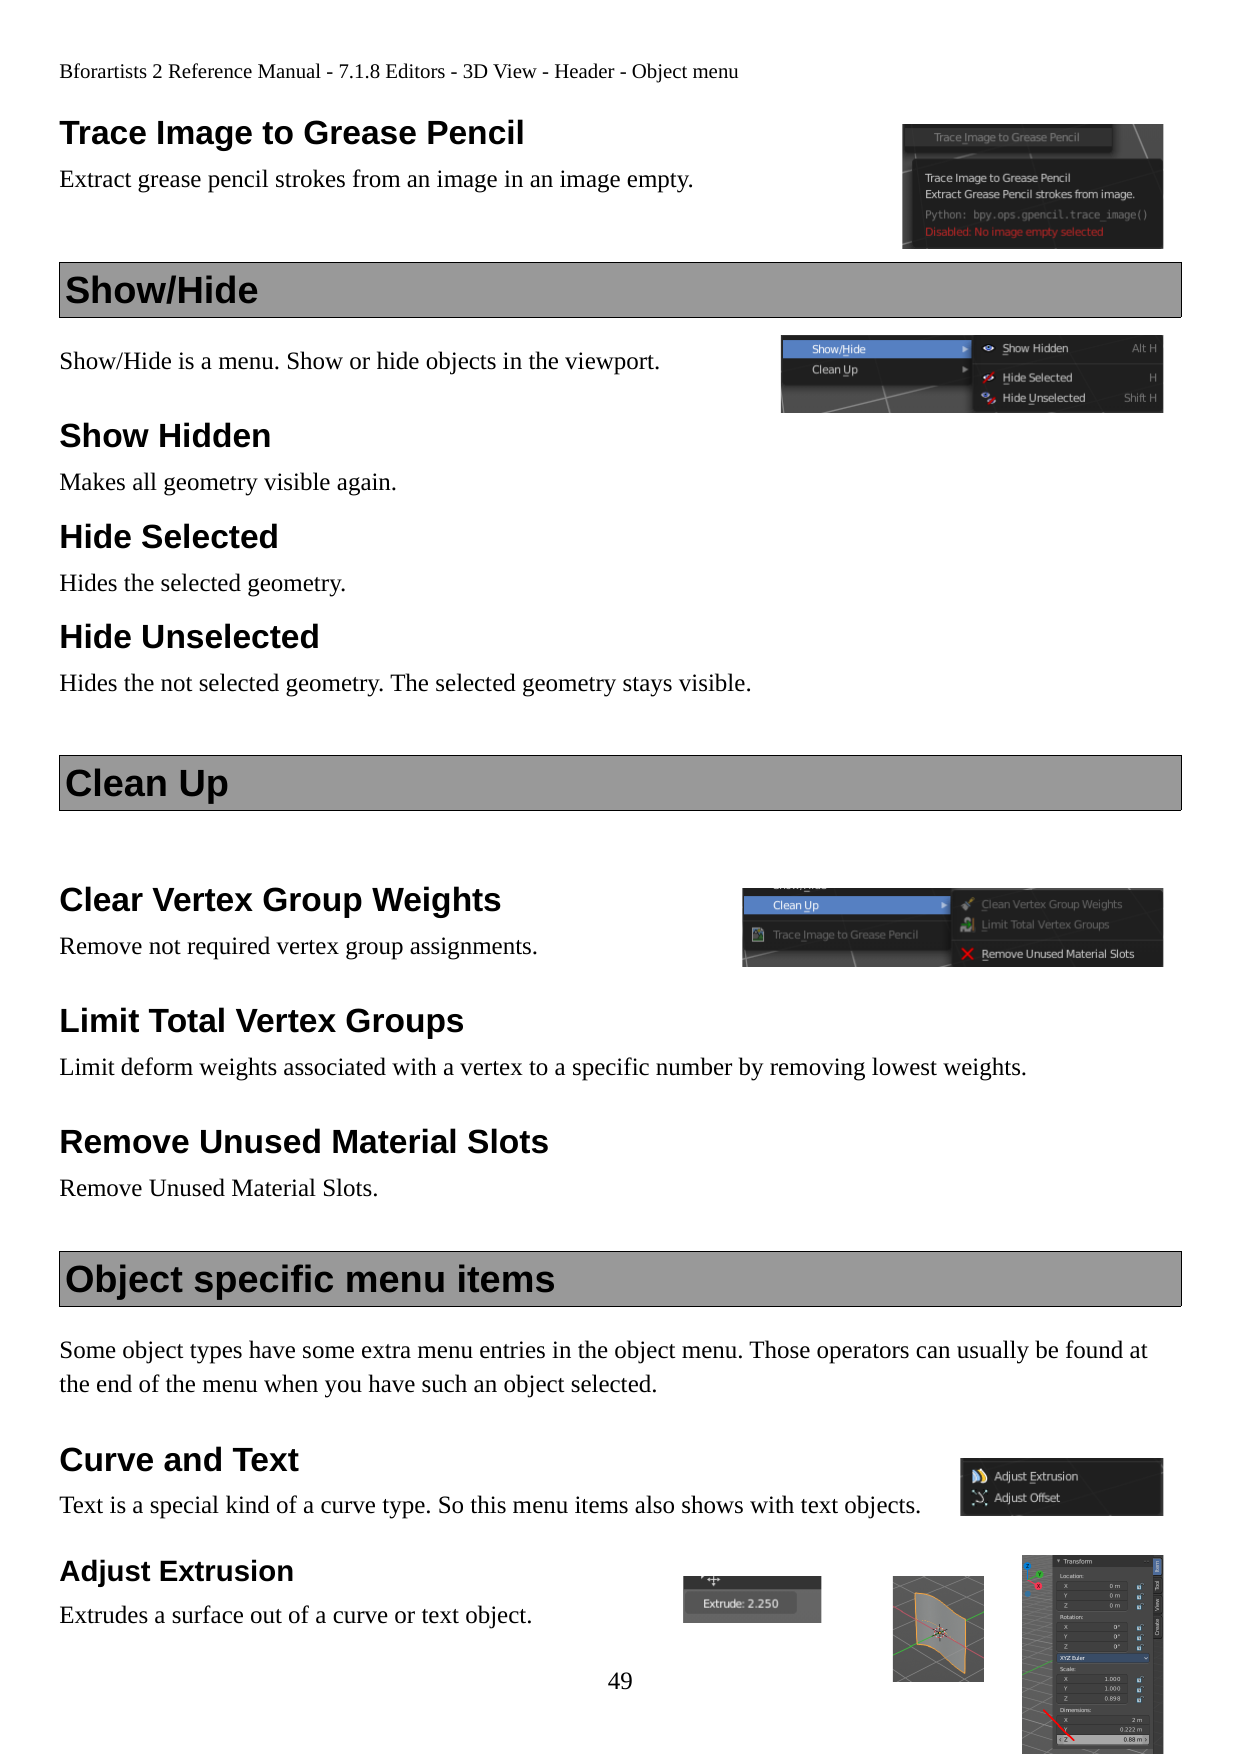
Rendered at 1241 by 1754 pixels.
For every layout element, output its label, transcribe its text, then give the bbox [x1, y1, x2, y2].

picture [742, 888, 1164, 967]
text Hides the not selected geometry. The selected geometry stays visible. [59, 668, 1181, 697]
text Extract grease pencil strokes from an image in an image empty. [59, 164, 902, 192]
picture [960, 1458, 1164, 1516]
text Text is a special kind of a curve type. So this menu items also shows with text objects. [59, 1491, 1181, 1519]
text Remove Unused Material Slots. [59, 1173, 1181, 1202]
text Limit deform weights associated with a vertex to a specific number by removing lowest weights. [59, 1052, 1181, 1081]
table_header Show/Hide [60, 263, 1181, 317]
subtitle Limit Total Vertex Groups [59, 1001, 1181, 1039]
text [984, 1600, 1022, 1629]
subtitle Adjust Extrusion [59, 1554, 1181, 1588]
table_header Clean Up [60, 756, 1181, 810]
subtitle Hide Unselected [59, 617, 1181, 656]
text Show/Hide is a menu. Show or hide objects in the viewport. [59, 346, 780, 375]
subtitle Trace Image to Grease Pencil [59, 113, 1181, 151]
picture [902, 124, 1164, 249]
subtitle Show Hidden [59, 416, 1181, 454]
text Some object types have some extra menu entries in the object menu. Those operators can usually be found at the end of the menu when you have such an object selected. [59, 1335, 1181, 1398]
picture [683, 1576, 822, 1623]
text Extrudes a surface out of a curve or text object. [59, 1600, 892, 1629]
picture [780, 335, 1164, 413]
subtitle Curve and Text [59, 1439, 1181, 1478]
picture [1022, 1555, 1164, 1754]
picture [892, 1576, 984, 1682]
subtitle Clear Vertex Group Weights [59, 880, 1181, 918]
subtitle Hide Selected [59, 517, 1181, 555]
text Makes all geometry visible again. [59, 467, 1181, 496]
text Remove not required vertex group assignments. [59, 931, 742, 960]
table_header Object specific menu items [60, 1252, 1181, 1306]
subtitle Remove Unused Material Slots [59, 1122, 1181, 1161]
text Hides the selected geometry. [59, 568, 1181, 596]
